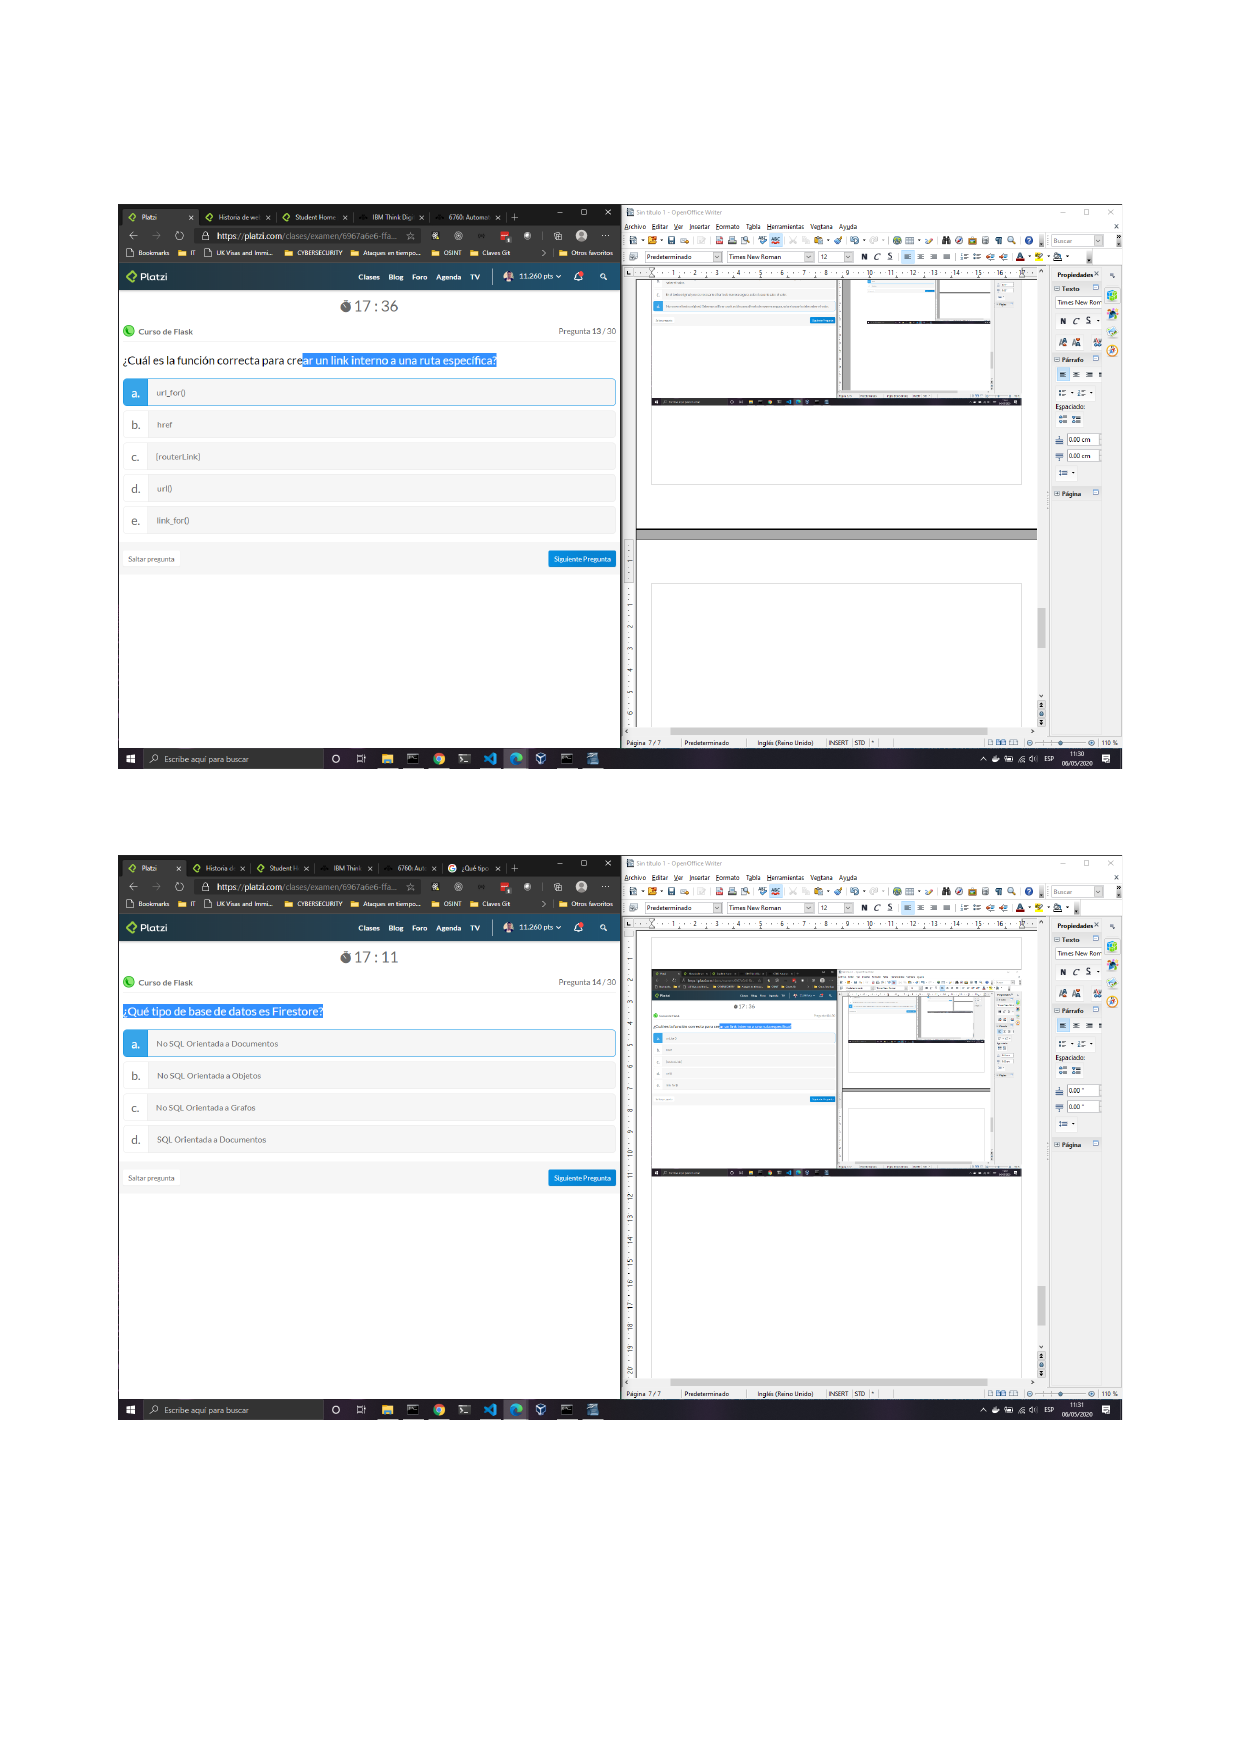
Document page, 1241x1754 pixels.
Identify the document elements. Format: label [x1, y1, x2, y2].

picture [118, 204, 1123, 769]
picture [118, 855, 1123, 1420]
